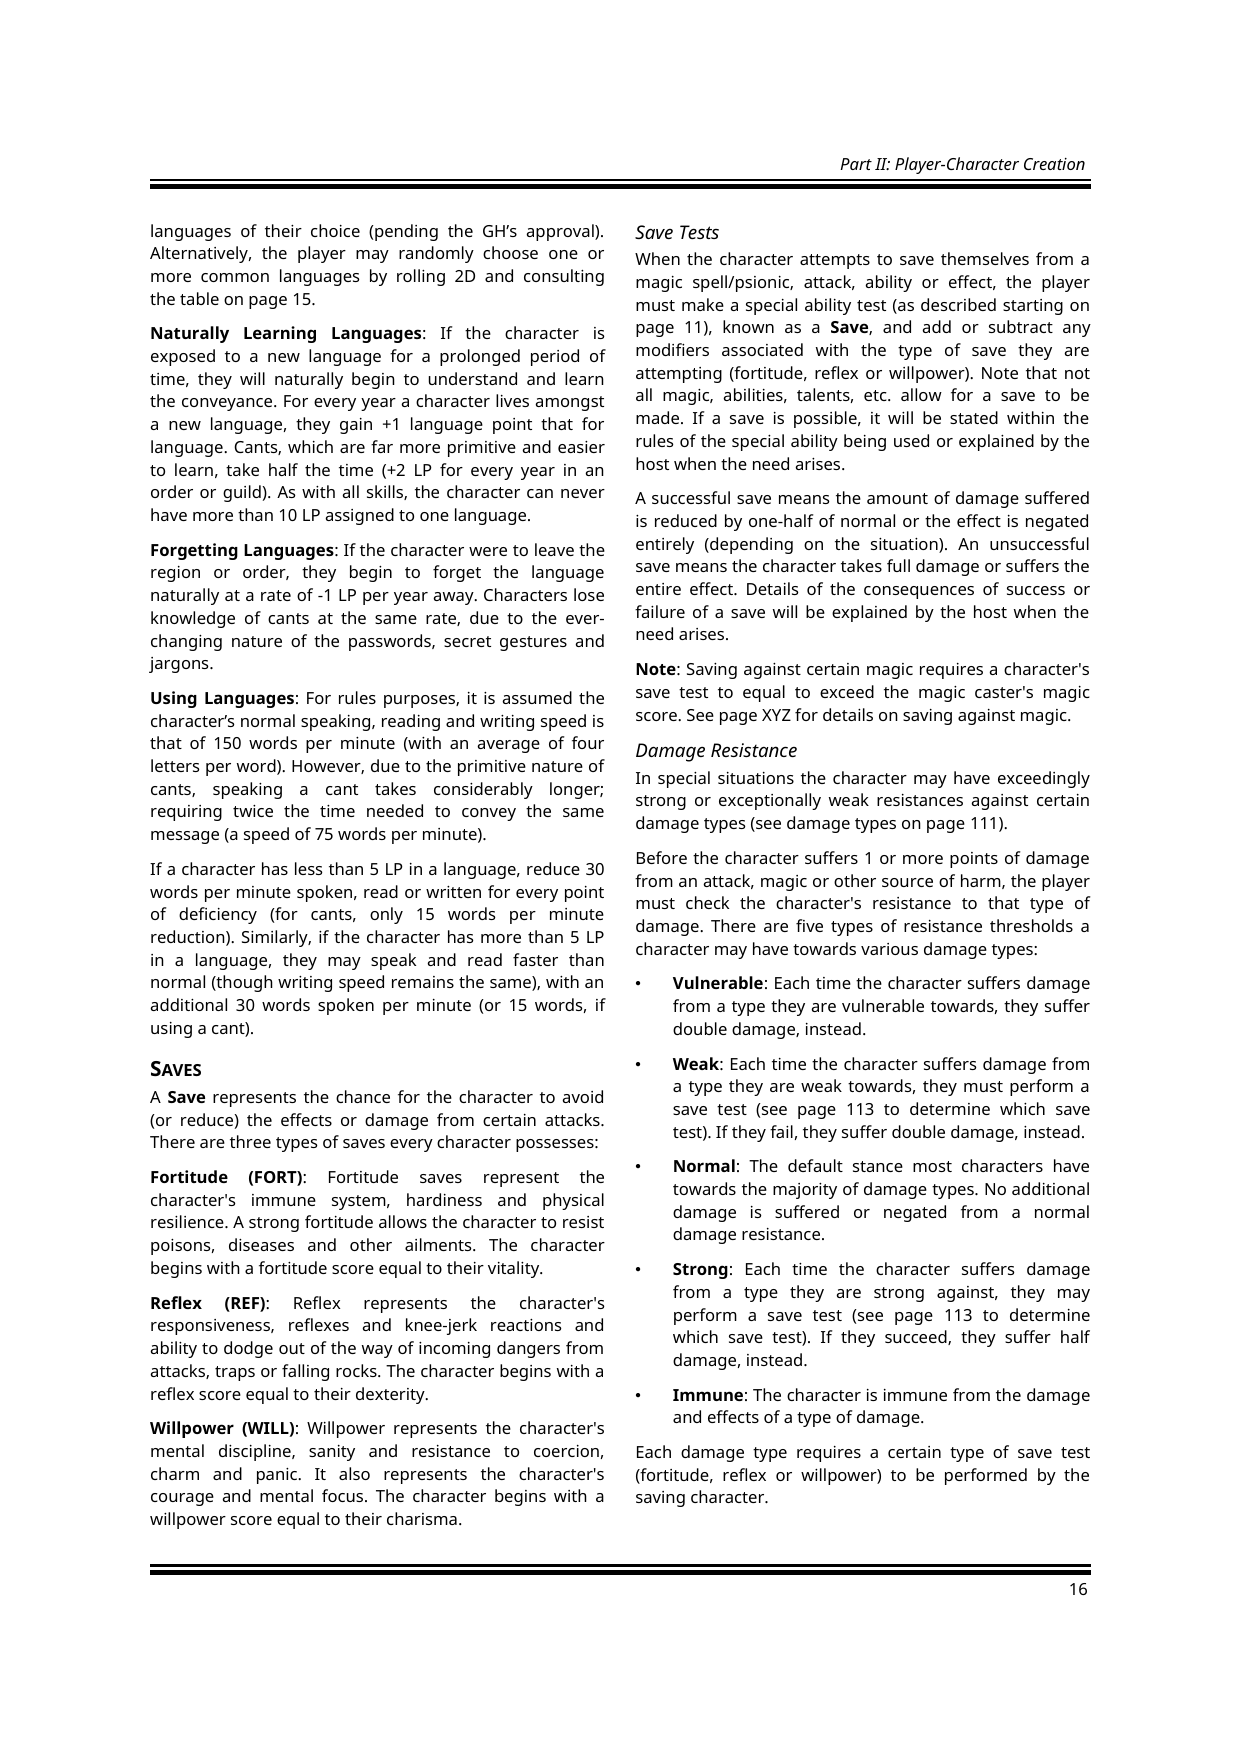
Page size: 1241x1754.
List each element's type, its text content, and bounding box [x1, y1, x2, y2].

text Damage Resistance [635, 738, 1091, 763]
text A successful save means the amount of damage suffered is reduced by one-half of normal or the effect is negated entirely (depending on the situation). An unsuccessful save means the character takes full damage or suffers the entire effect. Details of the consequences of success or failure of a save will be explained by the host when the need arises. [635, 487, 1091, 646]
text Using Languages: For rules purposes, it is assumed the character’s normal speaking, reading and writing speed is that of 150 words per minute (with an average of four letters per word). However, due to the primitive nature of cants, speaking a cant takes considerably longer; requiring twice the time needed to convey the same message (a speed of 75 words per minute). [150, 687, 605, 846]
list Immune: The character is immune from the damage and effects of a type of damage. [635, 1383, 1091, 1429]
text In special situations the character may have exceedingly strong or exceptionally weak resistances against certain damage types (see damage types on page 84). [635, 766, 1091, 834]
text Willpower (WILL): Willpower represents the character's mental discipline, sanity and resistance to coercion, charm and panic. It also represents the character's courage and mental focus. The character begins with a willpower score equal to their charisma. [150, 1417, 605, 1530]
text Each damage type requires a certain type of save test (fortitude, reflex or willpower) to be performed by the saving character. [635, 1441, 1091, 1509]
text Forgetting Languages: If the character were to leave the region or order, they begin to forget the language naturally at a rate of -1 LP per year away. Characters lose knowledge of cants at the same rate, due to the ever-changing nature of the passwords, secret gestures and jargons. [150, 538, 605, 674]
text Reflex (REF): Reflex represents the character's responsiveness, reflexes and knee-jerk reactions and ability to dodge out of the way of incoming dangers from attacks, traps or falling rocks. The character begins with a reflex score equal to their dexterity. [150, 1291, 605, 1405]
list Weak: Each time the character suffers damage from a type they are weak towards, they must perform a save test (see page 85 to determine which save test). If they fail, they suffer double damage, instead. [635, 1052, 1091, 1143]
text Fortitude (FORT): Fortitude saves represent the character's immune system, hardiness and physical resilience. A strong fortitude allows the character to resist poisons, diseases and other ailments. The character begins with a fortitude score equal to their vitality. [150, 1166, 605, 1279]
text When the character attempts to save themselves from a magic spell/psionic, attack, ability or effect, the player must make a special ability test (as described starting on page 10), known as a Save, and add or subtract any modifiers associated with the type of save they are attempting (fortitude, reflex or willpower). Note that not all magic, abilities, talents, etc. allow for a save to be made. If a save is possible, it will be stated within the rules of the special ability being used or explained by the host when the need arises. [635, 248, 1091, 475]
text If a character has less than 5 LP in a language, reduce 30 words per minute spoken, read or written for every point of deficiency (for cants, only 15 words per minute reduction). Similarly, if the character has more than 5 LP in a language, they may speak and read faster than normal (though writing speed remains the same), with an additional 30 words spoken per minute (or 15 words, if using a cant). [150, 857, 605, 1039]
text A Save represents the chance for the character to avoid (or reduce) the effects or damage from certain attacks. There are three types of saves every character possesses: [150, 1086, 605, 1154]
text Save Tests [635, 219, 1091, 245]
text Default Languages: The character begins with a number of LP equal to their intelligence score. The player may choose to place the character’s LP in one or more languages of their choice (pending the GH’s approval). Alternatively, the player may randomly choose one or more common languages by rolling 2D and consulting the table on page 13. [150, 219, 605, 310]
list Normal: The default stance most characters have towards the majority of damage types. No additional damage is suffered or negated from a normal damage resistance. [635, 1155, 1091, 1246]
list Strong: Each time the character suffers damage from a type they are strong against, they may perform a save test (see page 85 to determine which save test). If they succeed, they suffer half damage, instead. [635, 1258, 1091, 1371]
text Naturally Learning Languages: If the character is exposed to a new language for a prolonged period of time, they will naturally begin to understand and learn the conveyance. For every year a character lives amongst a new language, they gain +1 language point that for language. Cants, which are far more primitive and easier to learn, take half the time (+2 LP for every year in an order or guild). As with all skills, the character can never have more than 10 LP assigned to one language. [150, 322, 605, 526]
text Note: Saving against certain magic requires a character's save test to equal to exceed the magic caster's magic score. See page XYZ for details on saving against magic. [635, 658, 1091, 726]
text Before the character suffers 1 or more points of damage from an attack, magic or other source of harm, the player must check the character's resistance to that type of damage. There are five types of resistance thresholds a character may have towards various damage types: [635, 846, 1091, 960]
list Vulnerable: Each time the character suffers damage from a type they are vulnerable towards, they suffer double damage, instead. [635, 972, 1091, 1040]
subtitle Saves [150, 1054, 605, 1083]
